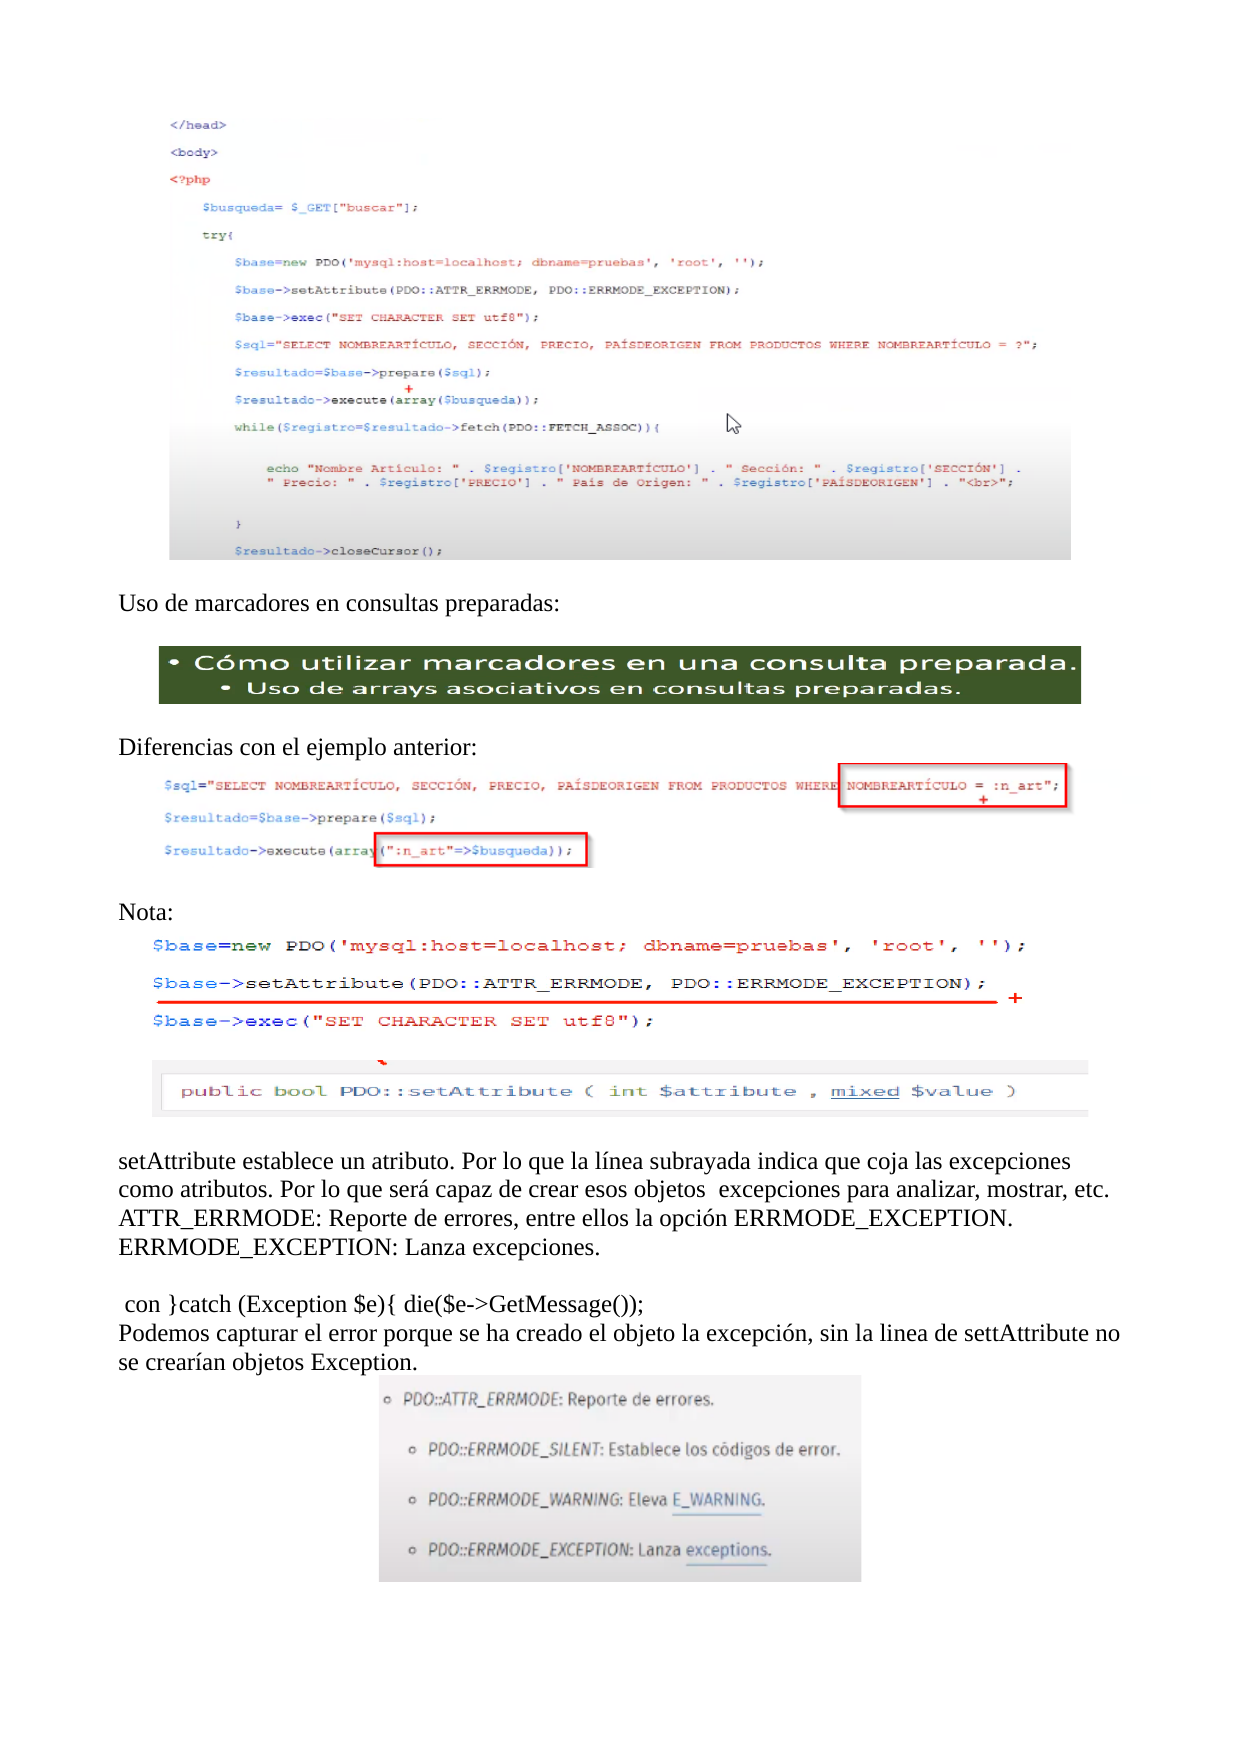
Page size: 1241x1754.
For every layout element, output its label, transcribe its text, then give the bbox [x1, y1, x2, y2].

text Podemos capturar el error porque se ha creado el objeto la excepción, sin la linea de settAttribute no se crearían objetos Exception. [118, 1318, 1122, 1376]
text Nota: [118, 897, 1122, 926]
text Uso de marcadores en consultas preparadas: [118, 588, 1122, 617]
picture [143, 925, 1097, 1032]
picture [169, 118, 1071, 560]
text con }catch (Exception $e){ die($e->GetMessage()); [118, 1289, 1122, 1318]
text ATTR_ERRMODE: Reporte de errores, entre ellos la opción ERRMODE_EXCEPTION. [118, 1203, 1122, 1232]
picture [378, 1375, 862, 1582]
picture [158, 646, 1082, 704]
text ERRMODE_EXCEPTION: Lanza excepciones. [118, 1232, 1122, 1261]
picture [152, 1060, 1089, 1117]
picture [147, 763, 1152, 868]
text setAttribute establece un atributo. Por lo que la línea subrayada indica que coja las excepciones como atributos. Por lo que será capaz de crear esos objetos excepciones para analizar, mostrar, etc. [118, 1146, 1122, 1203]
text Diferencias con el ejemplo anterior: [118, 732, 1122, 761]
